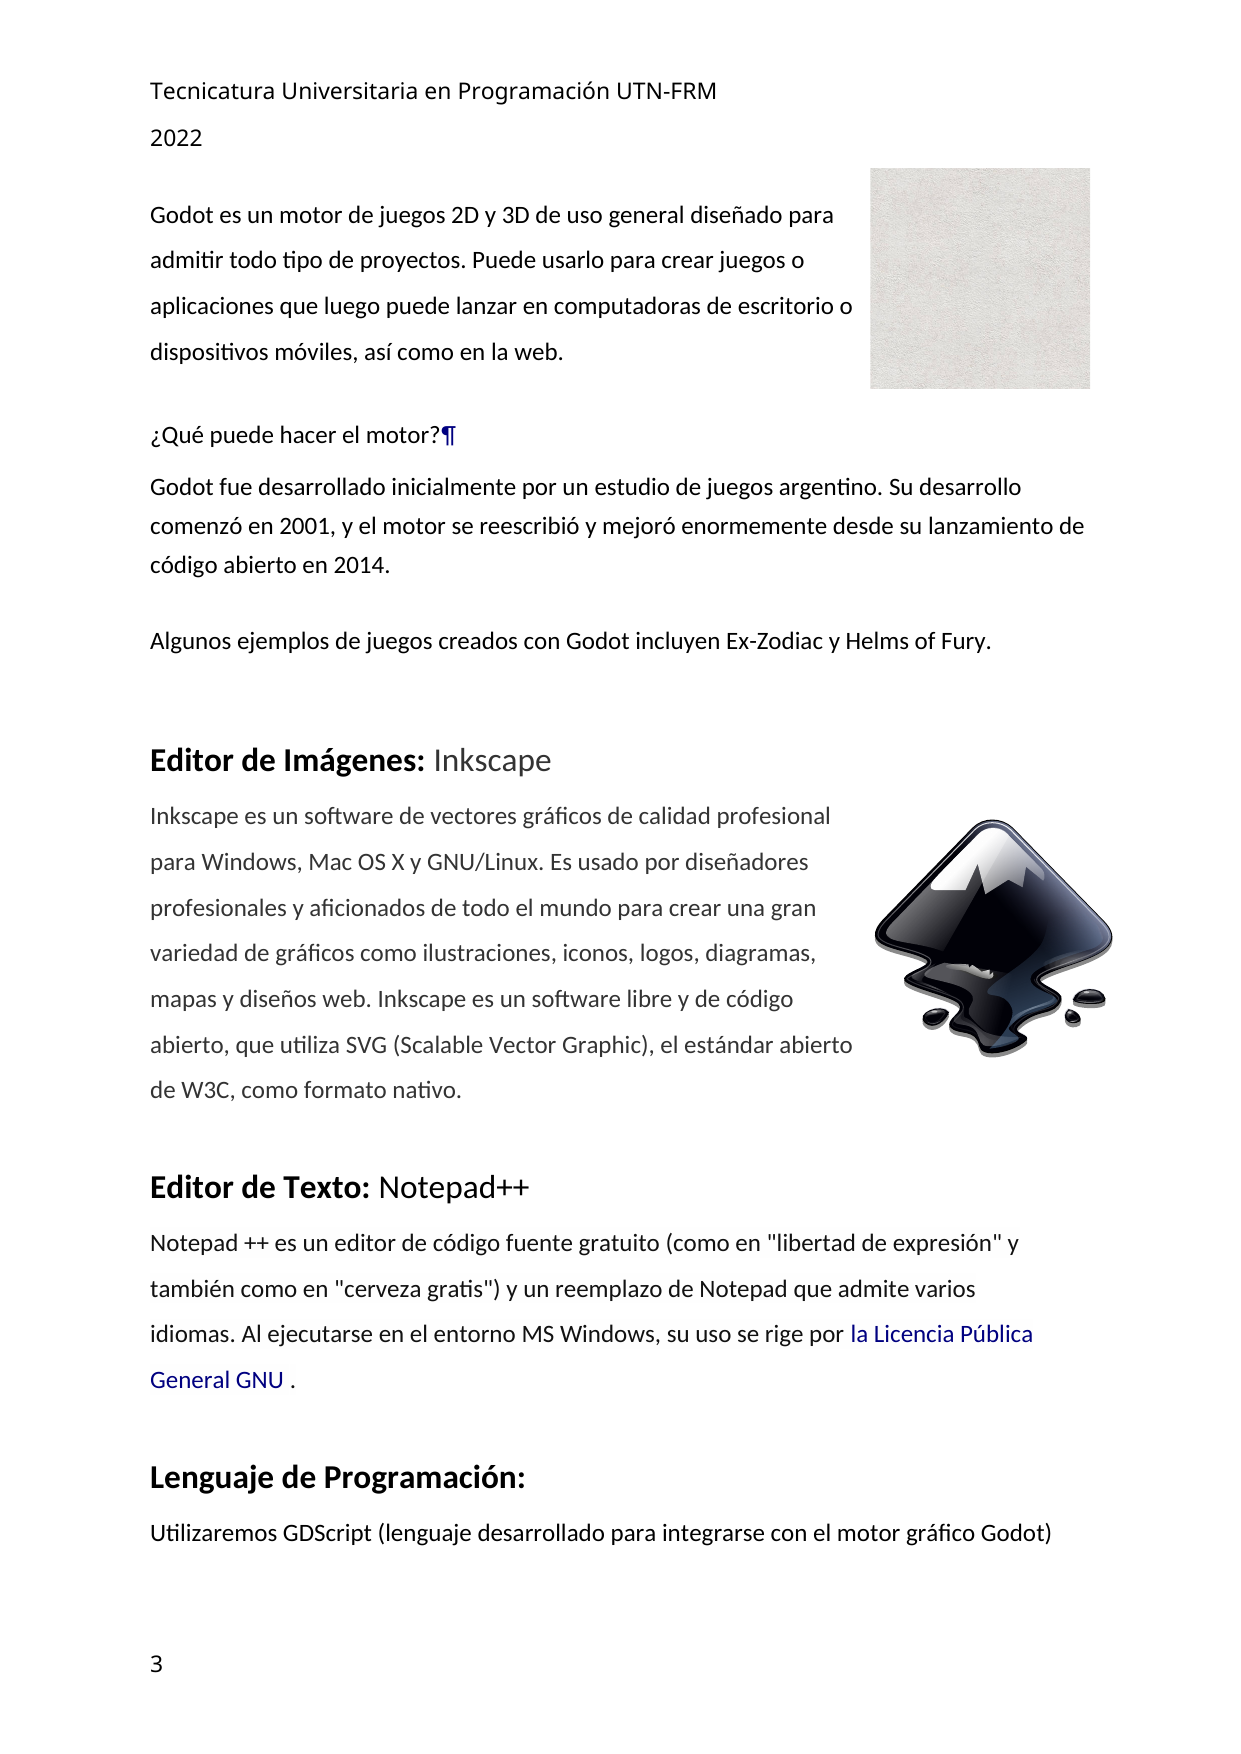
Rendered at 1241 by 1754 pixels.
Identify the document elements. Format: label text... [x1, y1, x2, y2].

text Godot es un motor de juegos 2D y 3D de uso general diseñado para admitir todo tipo de proyectos. Puede usarlo para crear juegos o aplicaciones que luego puede lanzar en computadoras de escritorio o dispositivos móviles, así como en la web. [150, 199, 870, 367]
text Lenguaje de Programación: [150, 1456, 1090, 1497]
text Editor de Imágenes: Inkscape [150, 739, 1090, 780]
text Utilizaremos GDScript (lenguaje desarrollado para integrarse con el motor gráfico Godot) [150, 1517, 1090, 1547]
text Godot fue desarrollado inicialmente por un estudio de juegos argentino. Su desarrollo comenzó en 2001, y el motor se reescribió y mejoró enormemente desde su lanzamiento de código abierto en 2014. [150, 462, 1090, 579]
text Editor de Texto: Notepad++ [150, 1166, 1090, 1207]
picture [870, 168, 1091, 389]
subtitle ¿Qué puede hacer el motor?¶ [150, 419, 1090, 450]
text Inkscape es un software de vectores gráficos de calidad profesional para Windows, Mac OS X y GNU/Linux. Es usado por diseñadores profesionales y aficionados de todo el mundo para crear una gran variedad de gráficos como ilustraciones, iconos, logos, diagramas, mapas y diseños web. Inkscape es un software libre y de código abierto, que utiliza SVG (Scalable Vector Graphic), el estándar abierto de W3C, como formato nativo. [150, 800, 1090, 1105]
text Algunos ejemplos de juegos creados con Godot incluyen Ex-Zodiac y Helms of Fury. [150, 617, 1090, 656]
text Notepad ++ es un editor de código fuente gratuito (como en "libertad de expresión" y también como en "cerveza gratis") y un reemplazo de Notepad que admite varios idiomas. Al ejecutarse en el entorno MS Windows, su uso se rige por la Licencia Pública General GNU . [150, 1227, 1090, 1395]
